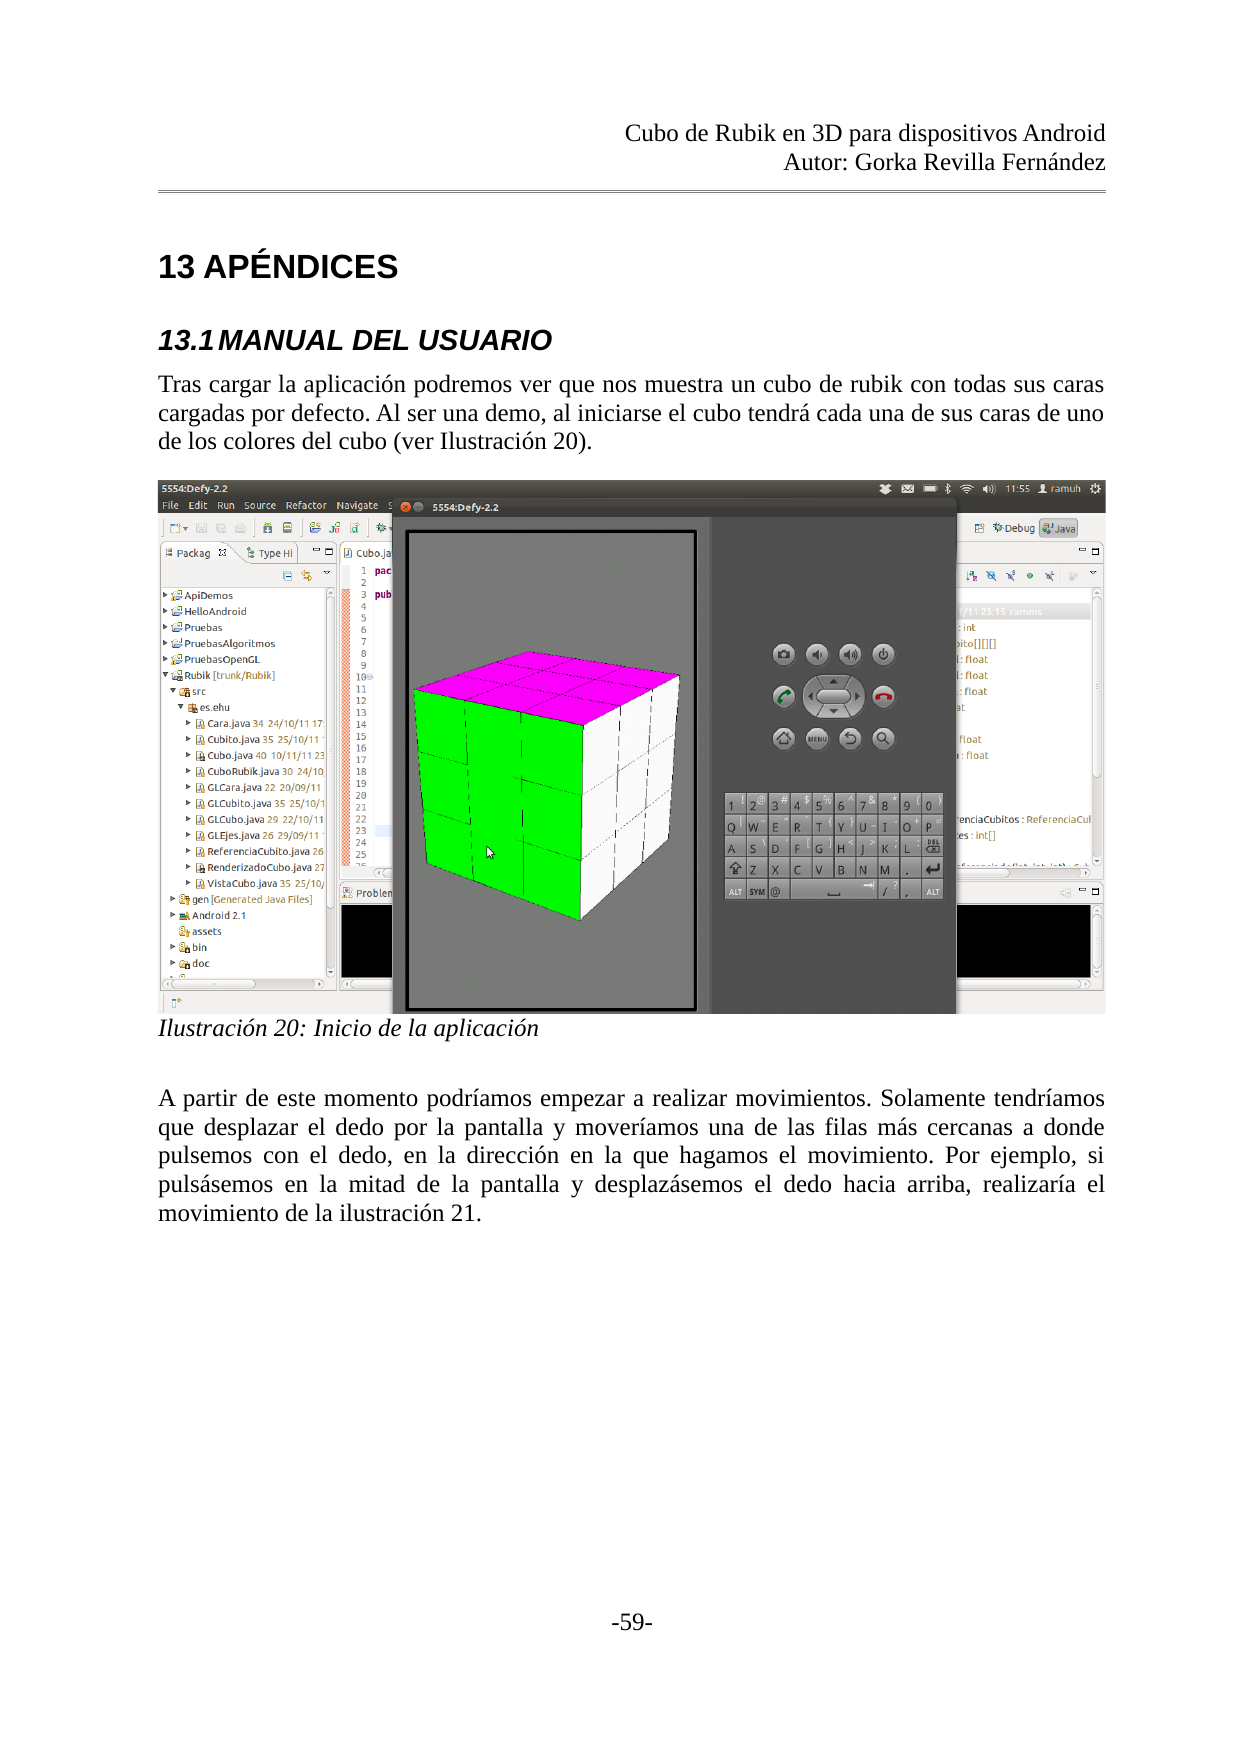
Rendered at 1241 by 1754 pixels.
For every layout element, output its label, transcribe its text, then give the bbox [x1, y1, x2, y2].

subtitle MANUAL DEL USUARIO [158, 323, 1106, 356]
text Tras cargar la aplicación podremos ver que nos muestra un cubo de rubik con todas sus caras cargadas por defecto. Al ser una demo, al iniciarse el cubo tendrá cada una de sus caras de uno de los colores del cubo (ver Ilustración 20). [158, 369, 1106, 455]
subtitle APÉNDICES [158, 247, 1106, 285]
picture [157, 480, 1106, 1014]
text A partir de este momento podríamos empezar a realizar movimientos. Solamente tendríamos que desplazar el dedo por la pantalla y moveríamos una de las filas más cercanas a donde pulsemos con el dedo, en la dirección en la que hagamos el movimiento. Por ejemplo, si pulsásemos en la mitad de la pantalla y desplazásemos el dedo hacia arriba, realizaría el movimiento de la ilustración 21. [158, 1083, 1106, 1227]
text Ilustración 20: Inicio de la aplicación [158, 1014, 1106, 1042]
